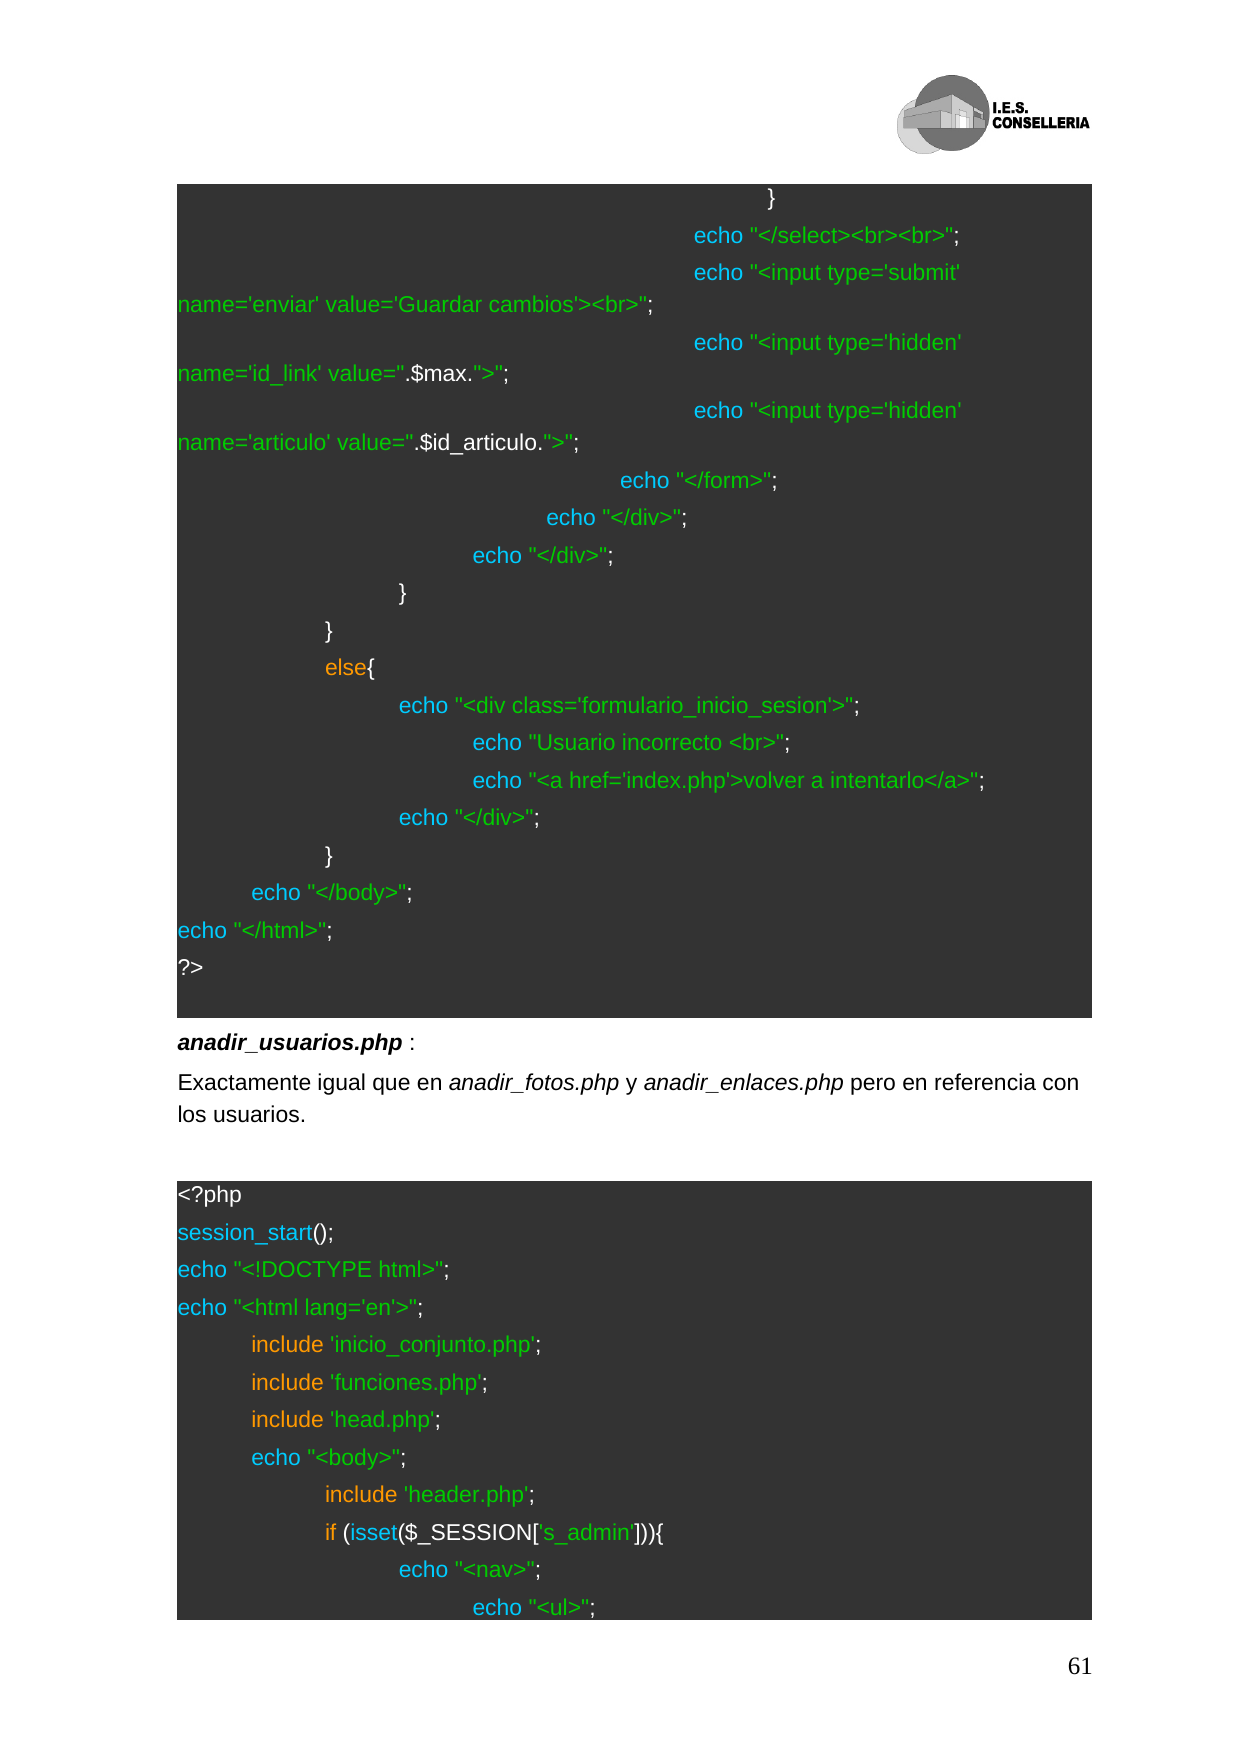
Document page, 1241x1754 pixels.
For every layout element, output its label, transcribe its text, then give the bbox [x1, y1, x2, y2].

text include 'header.php'; [177, 1481, 1092, 1508]
text <?php [177, 1181, 1092, 1208]
picture [894, 73, 1093, 155]
text echo "</div>"; [177, 804, 1092, 830]
text session_start(); [177, 1219, 1092, 1245]
text echo "<nav>"; [177, 1556, 1092, 1583]
text echo "</body>"; [177, 879, 1092, 905]
text echo "<html lang='en'>"; [177, 1294, 1092, 1320]
text if (isset($_SESSION['s_admin'])){ [177, 1519, 1092, 1545]
text echo "<a href='index.php'>volver a intentarlo</a>"; [177, 767, 1092, 793]
text anadir_usuarios.php : [177, 1029, 1092, 1055]
text } [177, 184, 1092, 211]
text echo "Usuario incorrecto <br>"; [177, 729, 1092, 755]
text echo "<!DOCTYPE html>"; [177, 1256, 1092, 1283]
text Exactamente igual que en anadir_fotos.php y anadir_enlaces.php pero en referencia con los usuarios. [177, 1069, 1092, 1127]
text else{ [177, 654, 1092, 680]
text echo "</div>"; [177, 504, 1092, 530]
text include 'funciones.php'; [177, 1369, 1092, 1395]
text echo "</html>"; [177, 917, 1092, 943]
text echo "<div class='formulario_inicio_sesion'>"; [177, 692, 1092, 718]
text echo "<input type='hidden' name='articulo' value=".$id_articulo.">"; [177, 397, 1092, 455]
text include 'head.php'; [177, 1406, 1092, 1433]
text echo "<input type='submit' name='enviar' value='Guardar cambios'><br>"; [177, 259, 1092, 317]
text echo "<input type='hidden' name='id_link' value=".$max.">"; [177, 328, 1092, 386]
text include 'inicio_conjunto.php'; [177, 1331, 1092, 1358]
text } [177, 617, 1092, 643]
text echo "</form>"; [177, 467, 1092, 493]
text echo "<ul>"; [177, 1594, 1092, 1620]
text echo "</div>"; [177, 542, 1092, 568]
text echo "</select><br><br>"; [177, 222, 1092, 248]
text } [177, 579, 1092, 605]
text ?> [177, 954, 1092, 980]
text } [177, 842, 1092, 868]
text echo "<body>"; [177, 1444, 1092, 1470]
